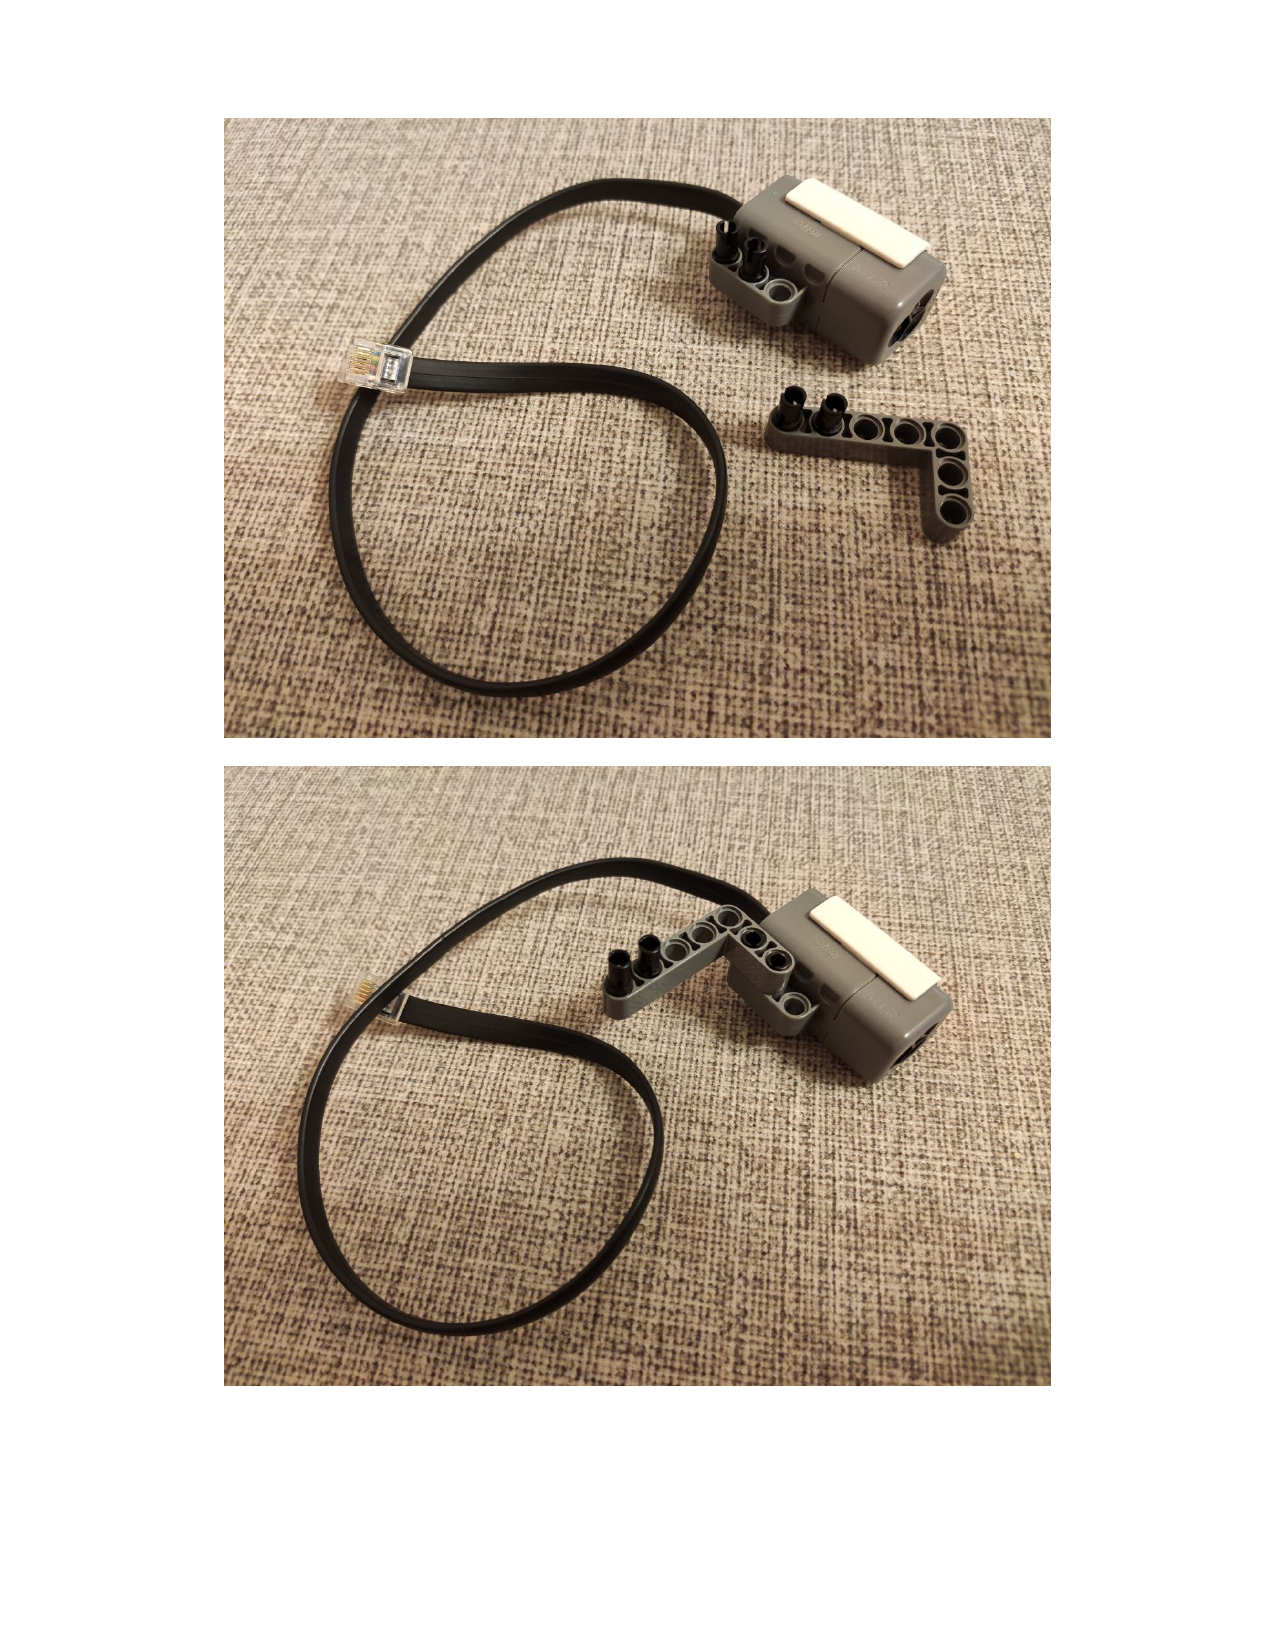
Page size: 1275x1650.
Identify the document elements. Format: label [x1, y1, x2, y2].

picture [224, 766, 1051, 1386]
picture [224, 118, 1051, 738]
